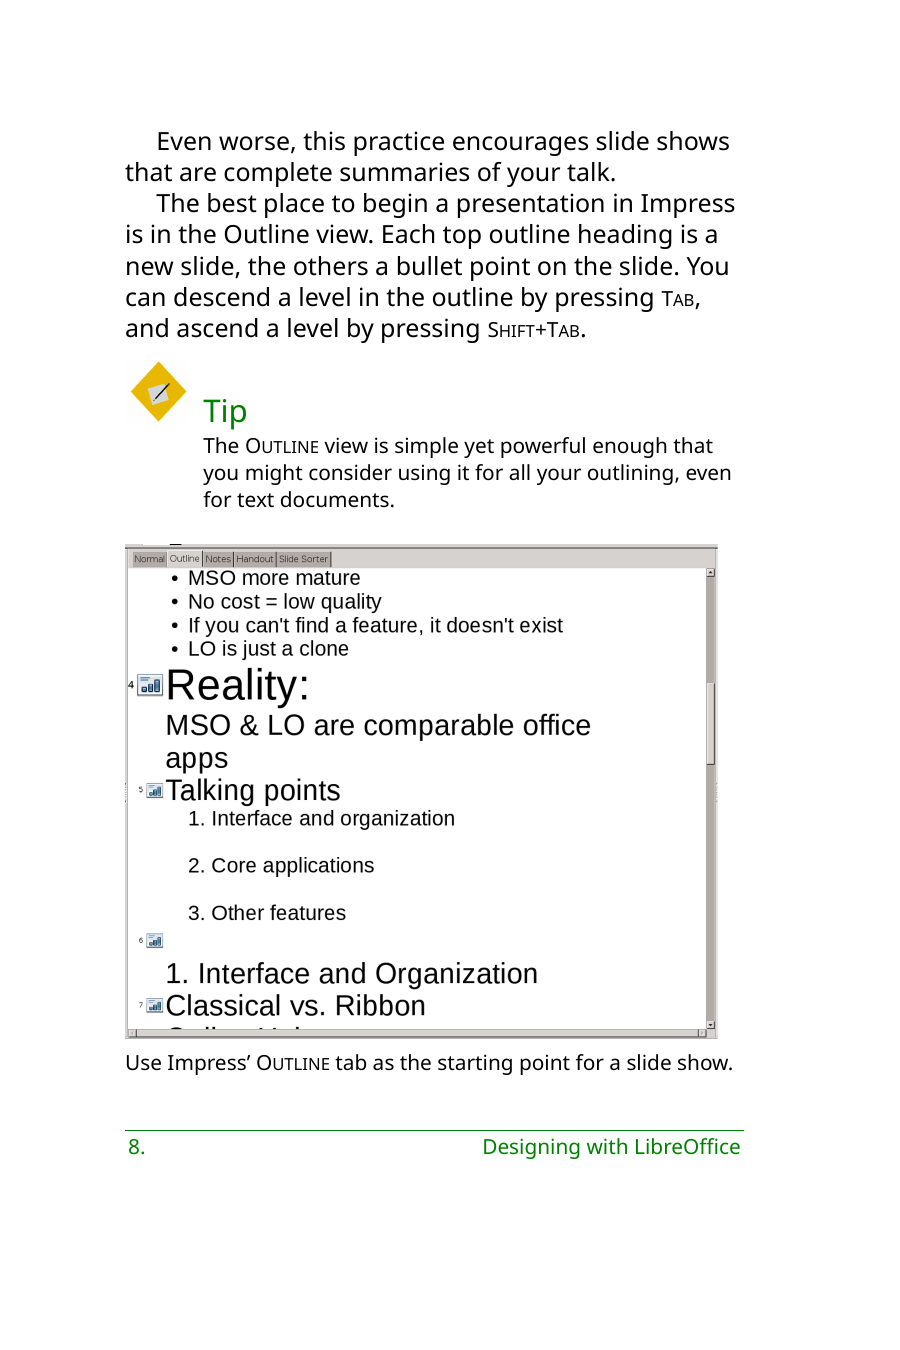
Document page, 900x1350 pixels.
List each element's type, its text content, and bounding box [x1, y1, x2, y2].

text The Outline view is simple yet powerful enough that you might consider using it for all your outlining, even for text documents. [203, 432, 744, 513]
table_header [718, 545, 744, 1038]
table_cell Use Impress’ Outline tab as the starting point for a slide show. [125, 1041, 744, 1076]
list Tip [125, 359, 744, 432]
picture [125, 544, 718, 1039]
text The best place to begin a presentation in Impress is in the Outline view. Each top outline heading is a new slide, the others a bullet point on the slide. You can descend a level in the outline by pressing Tab, and ascend a level by pressing Shift+Tab. [125, 187, 744, 344]
picture [126, 360, 189, 423]
text Even worse, this practice encourages slide shows that are complete summaries of your talk. [125, 125, 744, 187]
